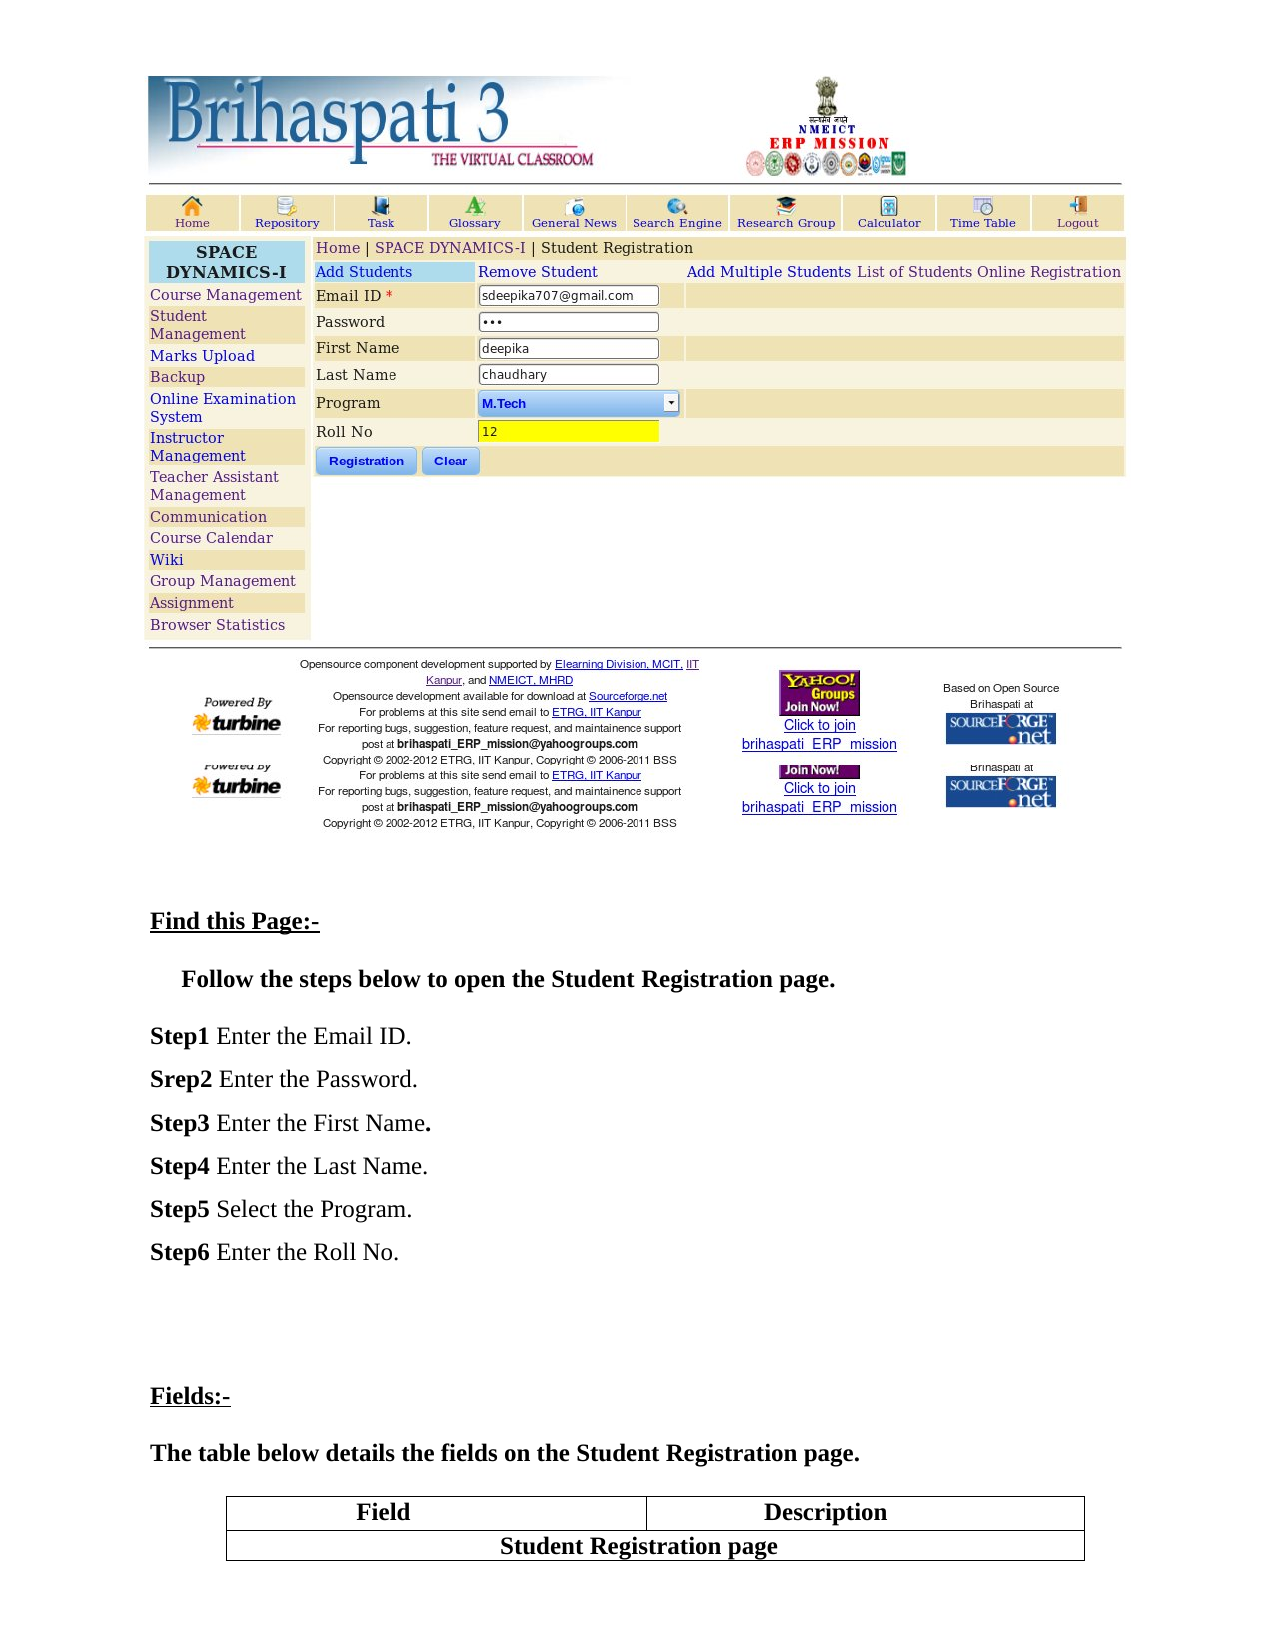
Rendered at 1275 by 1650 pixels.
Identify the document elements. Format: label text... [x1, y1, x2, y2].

table_header Field [227, 1497, 646, 1530]
text Step6 Enter the Roll No. [150, 1237, 1125, 1266]
picture [144, 75, 1131, 852]
text Find this Page:- [150, 906, 1136, 935]
text Follow the steps below to open the Student Registration page. [150, 964, 1125, 993]
table_cell Student Registration page [227, 1531, 1084, 1560]
text Step3 Enter the First Name. [150, 1108, 1125, 1136]
table_header Description [647, 1497, 1084, 1530]
text Srep2 Enter the Password. [150, 1064, 1125, 1093]
text The table below details the fields on the Student Registration page. [150, 1438, 1136, 1467]
text Step4 Enter the Last Name. [150, 1151, 1125, 1179]
text Step5 Select the Program. [150, 1194, 1125, 1223]
text Step1 Enter the Email ID. [150, 1021, 1125, 1050]
text Fields:- [150, 1381, 1125, 1409]
